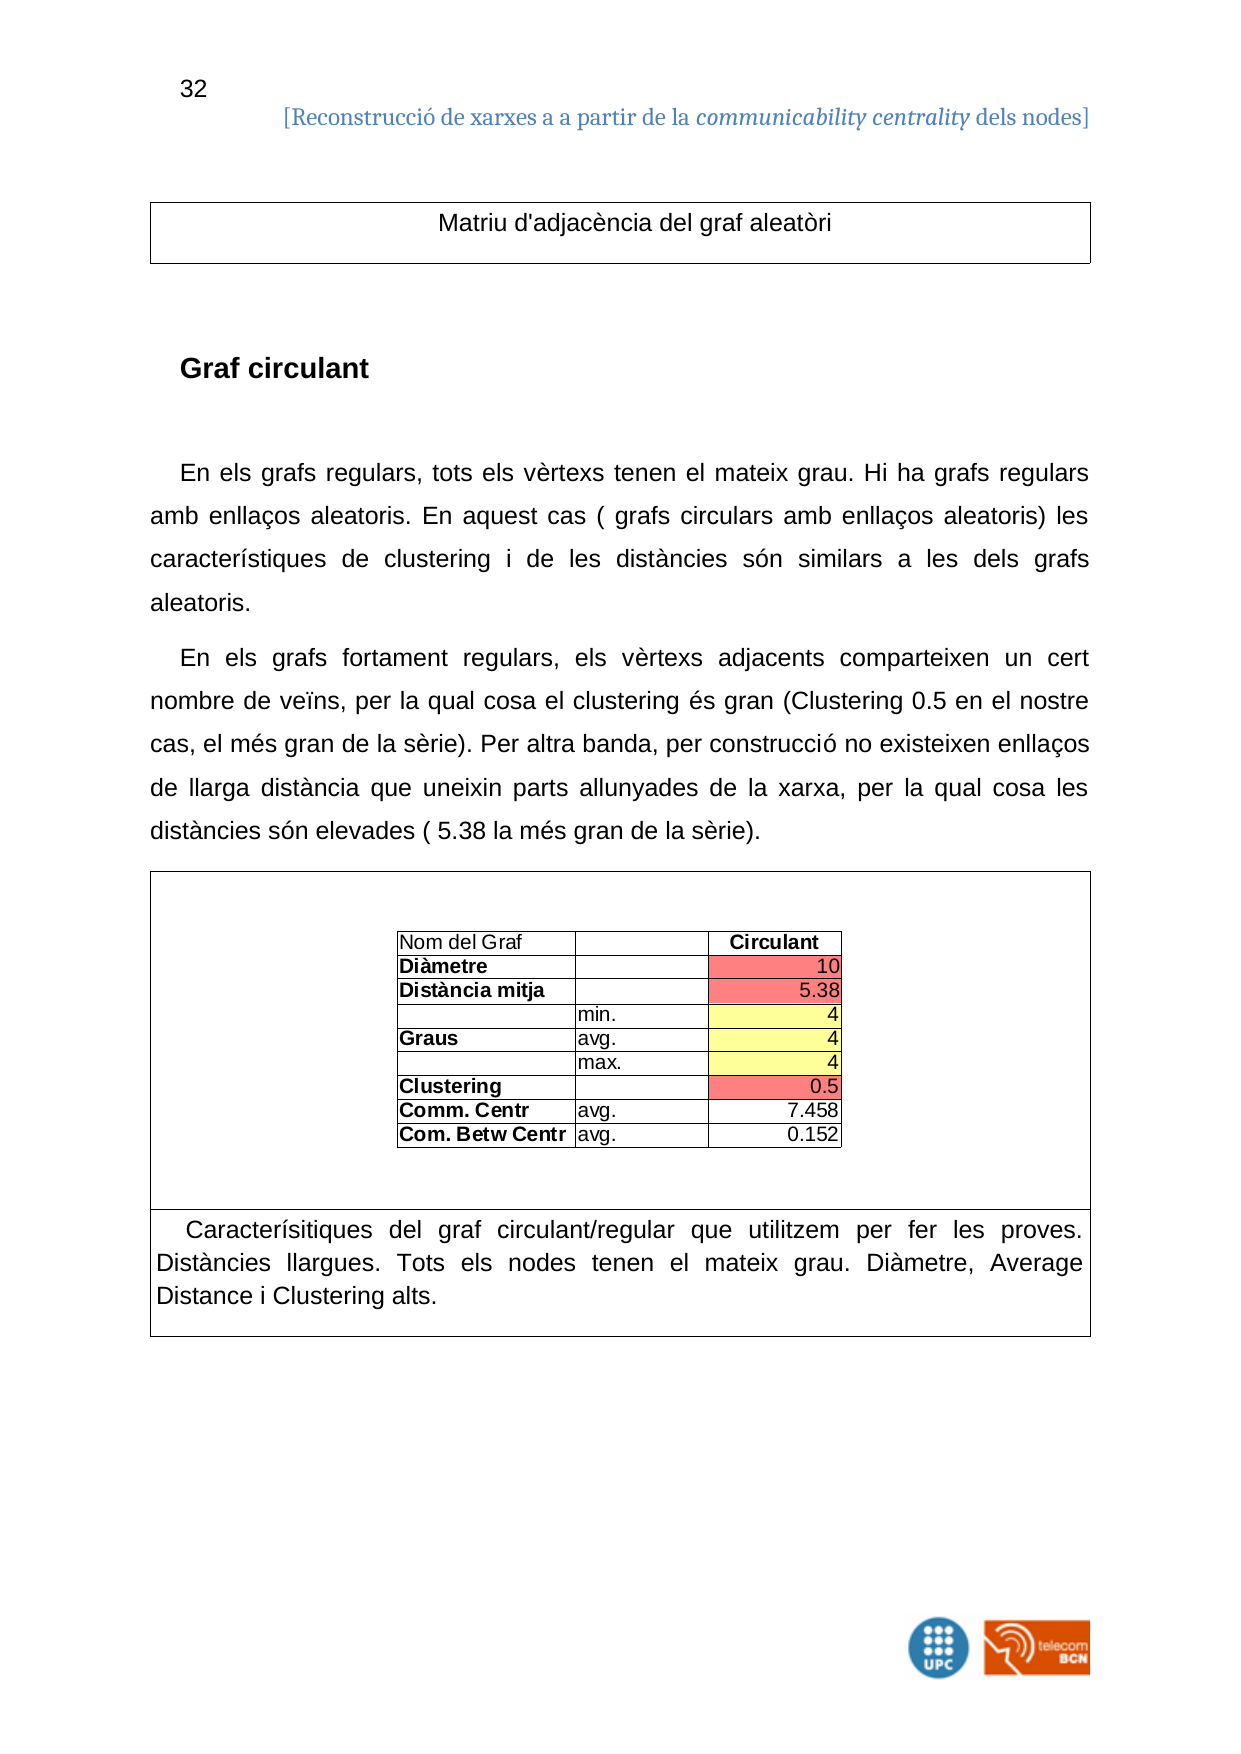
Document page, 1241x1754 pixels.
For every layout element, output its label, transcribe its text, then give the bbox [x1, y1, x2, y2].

table_cell Caracterísitiques del graf circulant/regular que utilitzem per fer les proves. Distàncies llargues. Tots els nodes tenen el mateix grau. Diàmetre, Average Distance i Clustering alts. [151, 1210, 1090, 1336]
table_cell Matriu d'adjacència del graf aleatòri [151, 203, 1090, 263]
text En els grafs fortament regulars, els vèrtexs adjacents comparteixen un cert nombre de veïns, per la qual cosa el clustering és gran (Clustering 0.5 en el nostre cas, el més gran de la sèrie). Per altra banda, per construcció no existeixen enllaços de llarga distància que uneixin parts allunyades de la xarxa, per la qual cosa les distàncies són elevades ( 5.38 la més gran de la sèrie). [150, 643, 1090, 844]
subtitle Graf circulant [150, 351, 1090, 385]
text En els grafs regulars, tots els vèrtexs tenen el mateix grau. Hi ha grafs regulars amb enllaços aleatoris. En aquest cas ( grafs circulars amb enllaços aleatoris) les característiques de clustering i de les distàncies són similars a les dels grafs aleatoris. [150, 458, 1090, 616]
table_header [151, 872, 1090, 1209]
picture [904, 1614, 1091, 1681]
